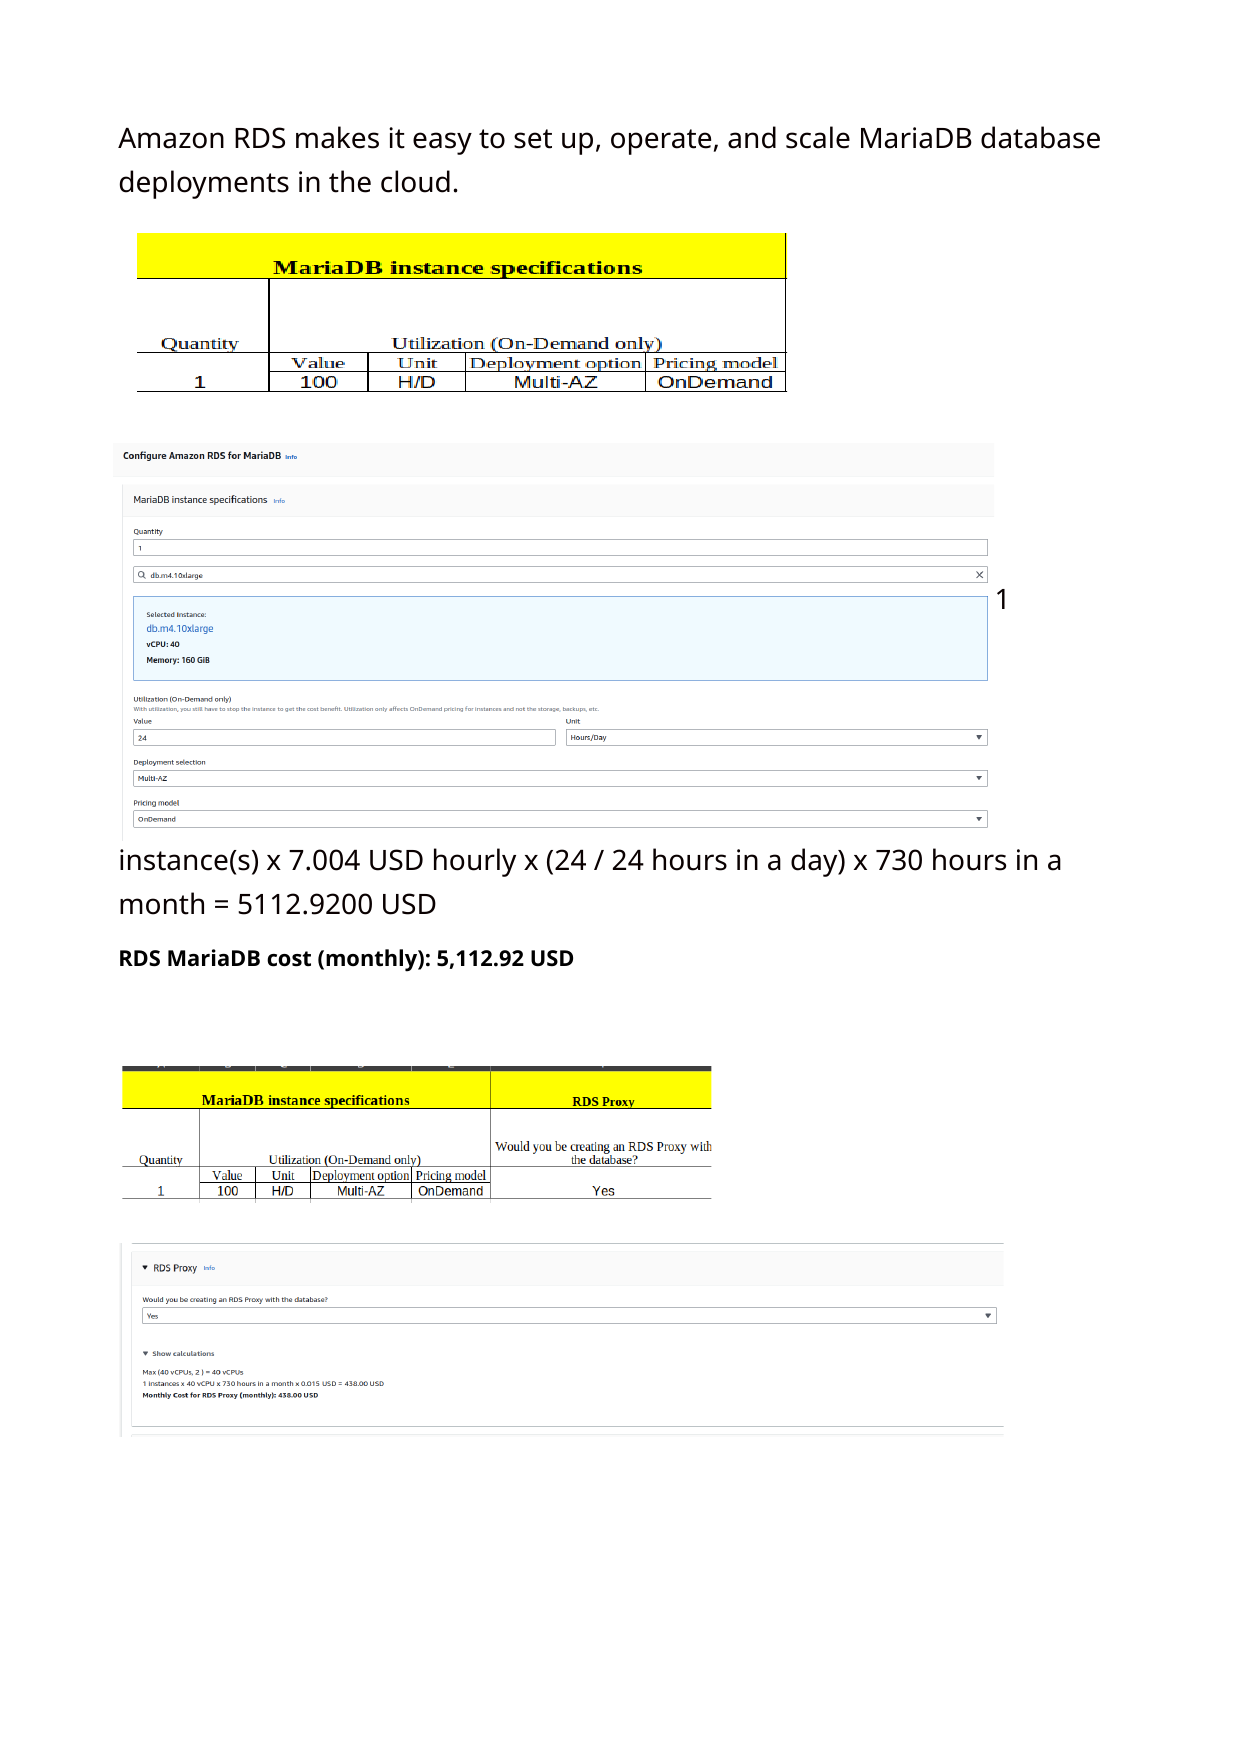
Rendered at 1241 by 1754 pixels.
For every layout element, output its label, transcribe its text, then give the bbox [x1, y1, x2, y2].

text RDS MariaDB cost (monthly): 5,112.92 USD [118, 943, 1122, 973]
text Amazon RDS makes it easy to set up, operate, and scale MariaDB database deployments in the cloud. [118, 118, 1122, 201]
picture [137, 233, 217, 321]
picture [113, 443, 995, 841]
picture [119, 1243, 1004, 1437]
text 1 instance(s) x 7.004 USD hourly x (24 / 24 hours in a day) x 730 hours in a month = 5112.9200 USD [118, 579, 1122, 922]
picture [122, 1066, 223, 1141]
